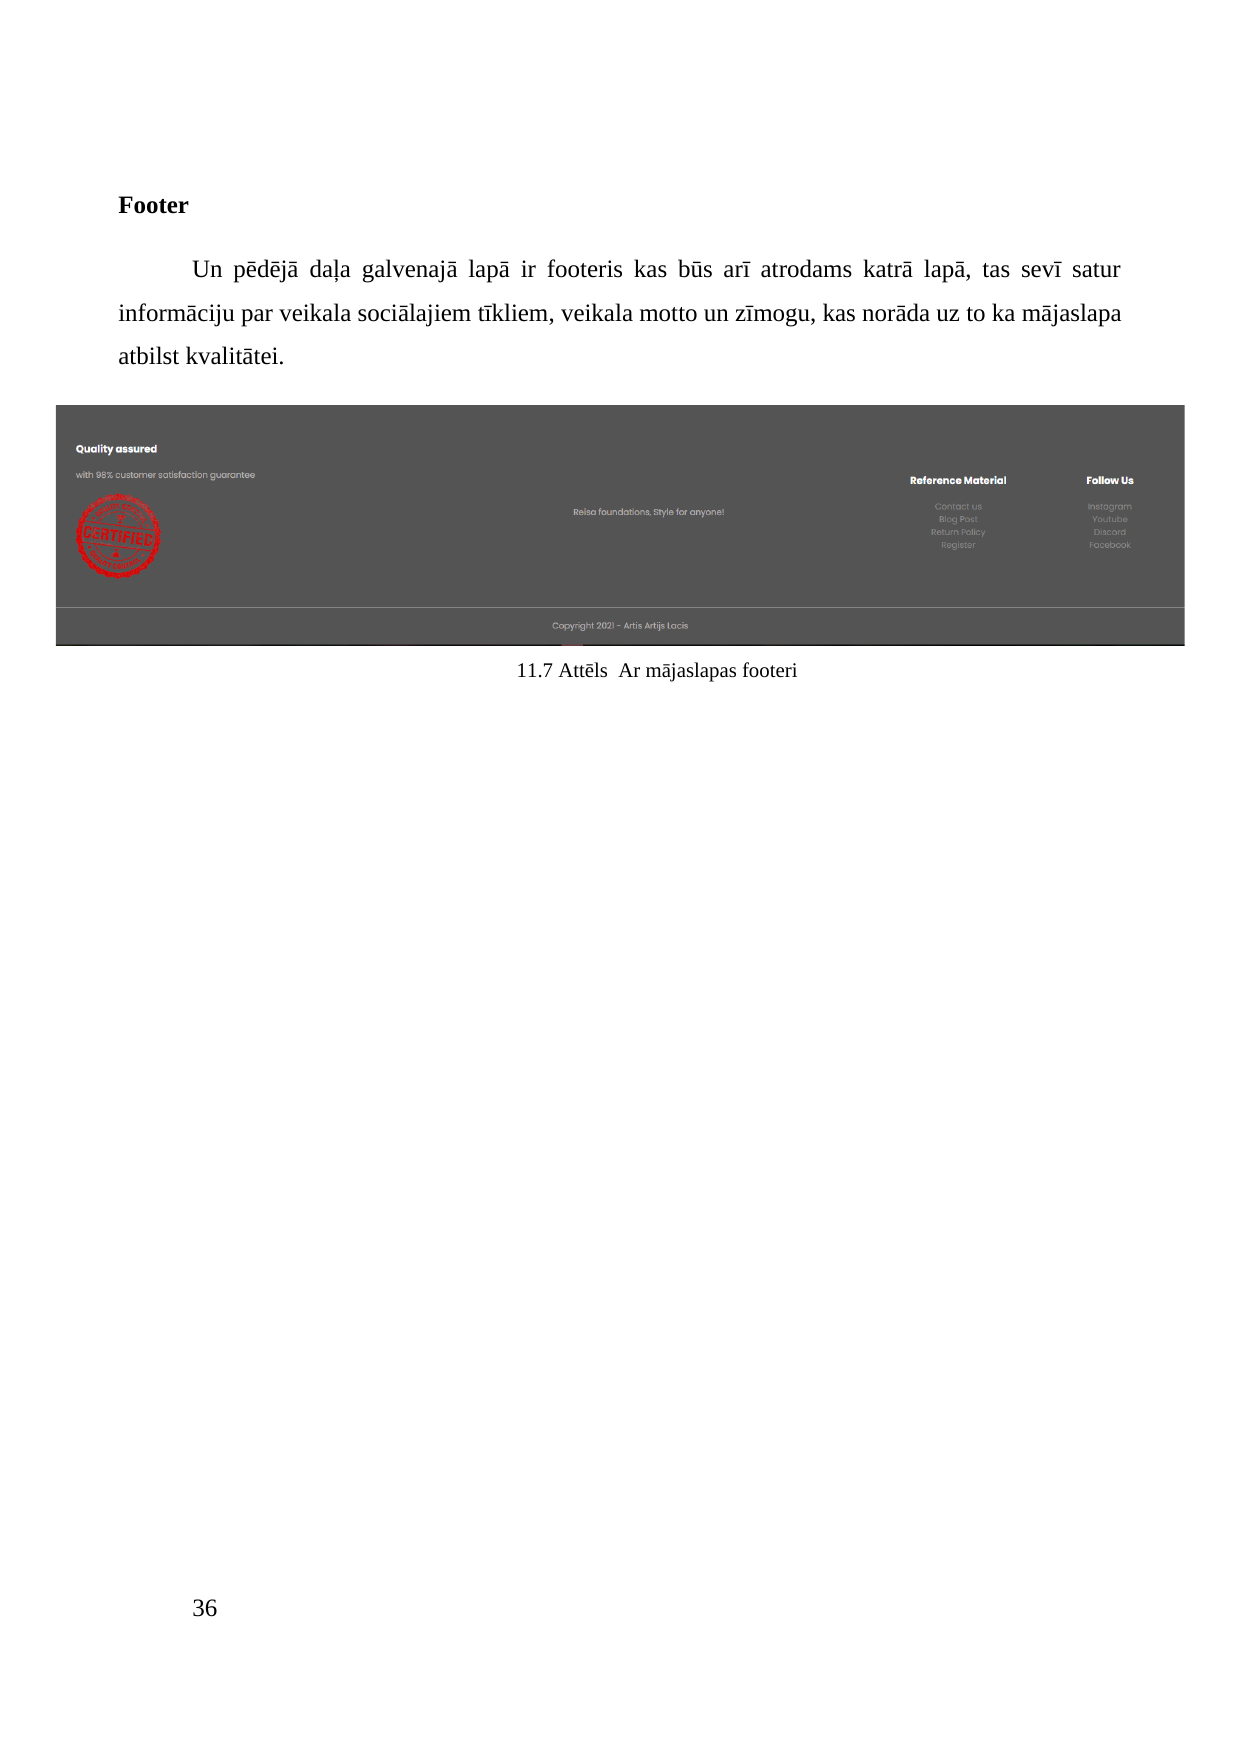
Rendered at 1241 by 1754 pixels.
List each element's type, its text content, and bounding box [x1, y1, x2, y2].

text 11.7 Attēls Ar mājaslapas footeri [118, 646, 1122, 682]
text Footer [118, 191, 1122, 219]
picture [55, 404, 1185, 646]
text Un pēdējā daļa galvenajā lapā ir footeris kas būs arī atrodams katrā lapā, tas sevī satur informāciju par veikala sociālajiem tīkliem, veikala motto un zīmogu, kas norāda uz to ka mājaslapa atbilst kvalitātei. [118, 254, 1122, 369]
